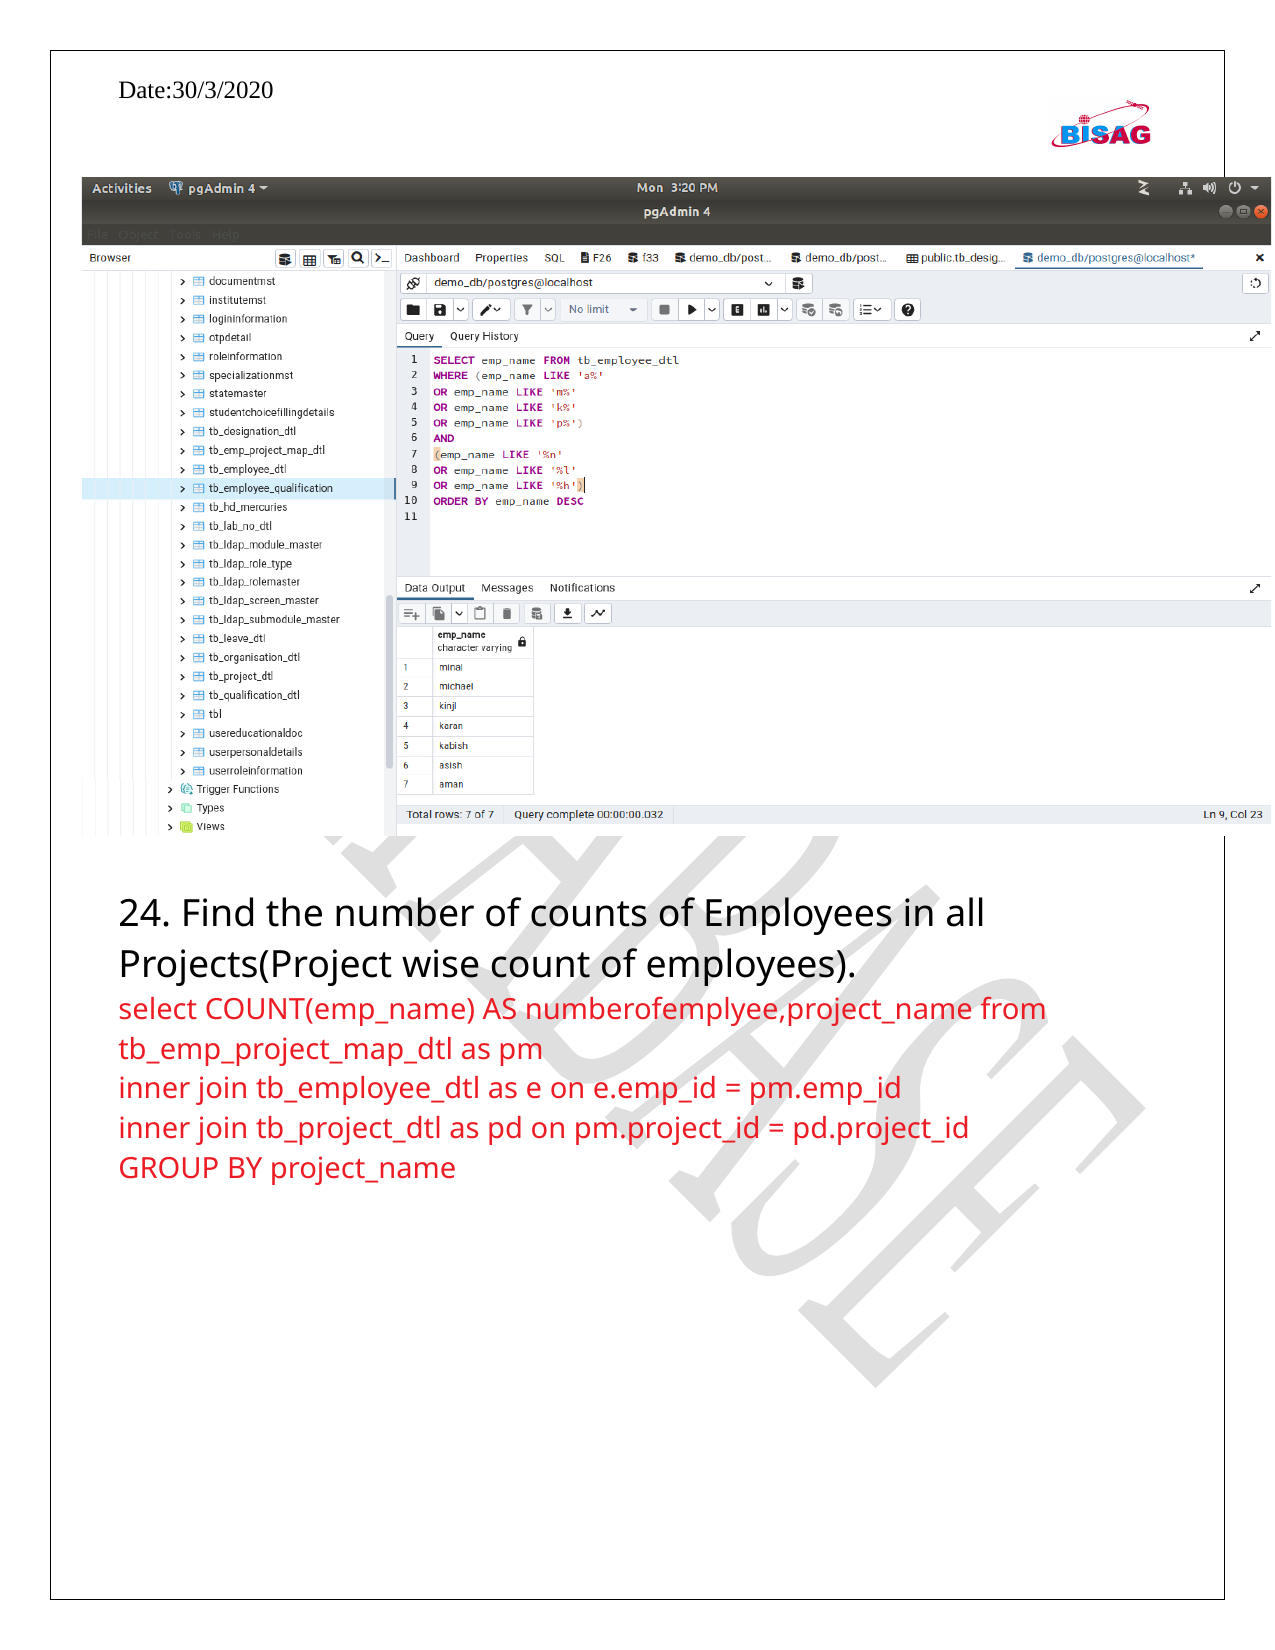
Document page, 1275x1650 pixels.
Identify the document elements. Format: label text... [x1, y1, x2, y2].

text select COUNT(emp_name) AS numberofemplyee,project_name from tb_emp_project_map_dtl as pm [555, 988, 682, 1058]
text [976, 1147, 1157, 1187]
text select COUNT(emp_name) AS numberofemplyee,project_name from tb_emp_project_map_dtl as pm [751, 988, 844, 1067]
picture [1048, 98, 1154, 149]
text select COUNT(emp_name) AS numberofemplyee,project_name from tb_emp_project_map_dtl as pm [631, 988, 791, 1068]
text GROUP BY project_name [118, 1147, 721, 1187]
text inner join tb_project_dtl as pd on pm.project_id = pd.project_id [118, 1107, 633, 1147]
text inner join tb_project_dtl as pd on pm.project_id = pd.project_id [1016, 1107, 1116, 1147]
text select COUNT(emp_name) AS numberofemplyee,project_name from tb_emp_project_map_dtl as pm [811, 988, 974, 1068]
text inner join tb_employee_dtl as e on e.emp_id = pm.emp_id [118, 1068, 687, 1107]
text [720, 1147, 875, 1187]
text inner join tb_employee_dtl as e on e.emp_id = pm.emp_id [921, 1068, 1063, 1107]
text 24. Find the number of counts of Employees in all Projects(Project wise count of employees). [689, 886, 772, 917]
picture [81, 177, 1272, 836]
text inner join tb_project_dtl as pd on pm.project_id = pd.project_id [641, 1107, 752, 1147]
text 24. Find the number of counts of Employees in all Projects(Project wise count of employees). [596, 922, 697, 988]
text 24. Find the number of counts of Employees in all Projects(Project wise count of employees). [508, 886, 667, 988]
text 24. Find the number of counts of Employees in all Projects(Project wise count of employees). [118, 886, 557, 988]
text 24. Find the number of counts of Employees in all Projects(Project wise count of employees). [811, 923, 894, 988]
text inner join tb_employee_dtl as e on e.emp_id = pm.emp_id [1107, 1068, 1157, 1107]
text inner join tb_project_dtl as pd on pm.project_id = pd.project_id [915, 1107, 1024, 1147]
text inner join tb_project_dtl as pd on pm.project_id = pd.project_id [751, 1107, 876, 1147]
text 24. Find the number of counts of Employees in all Projects(Project wise count of employees). [709, 886, 922, 988]
text inner join tb_employee_dtl as e on e.emp_id = pm.emp_id [1056, 1082, 1105, 1107]
text 24. Find the number of counts of Employees in all Projects(Project wise count of employees). [872, 886, 1157, 988]
text select COUNT(emp_name) AS numberofemplyee,project_name from tb_emp_project_map_dtl as pm [1004, 988, 1157, 1068]
text inner join tb_employee_dtl as e on e.emp_id = pm.emp_id [658, 1068, 761, 1107]
text [892, 1147, 984, 1187]
text inner join tb_project_dtl as pd on pm.project_id = pd.project_id [1109, 1107, 1157, 1147]
text inner join tb_employee_dtl as e on e.emp_id = pm.emp_id [781, 1068, 892, 1107]
text select COUNT(emp_name) AS numberofemplyee,project_name from tb_emp_project_map_dtl as pm [118, 988, 552, 1068]
text select COUNT(emp_name) AS numberofemplyee,project_name from tb_emp_project_map_dtl as pm [925, 1000, 1020, 1068]
